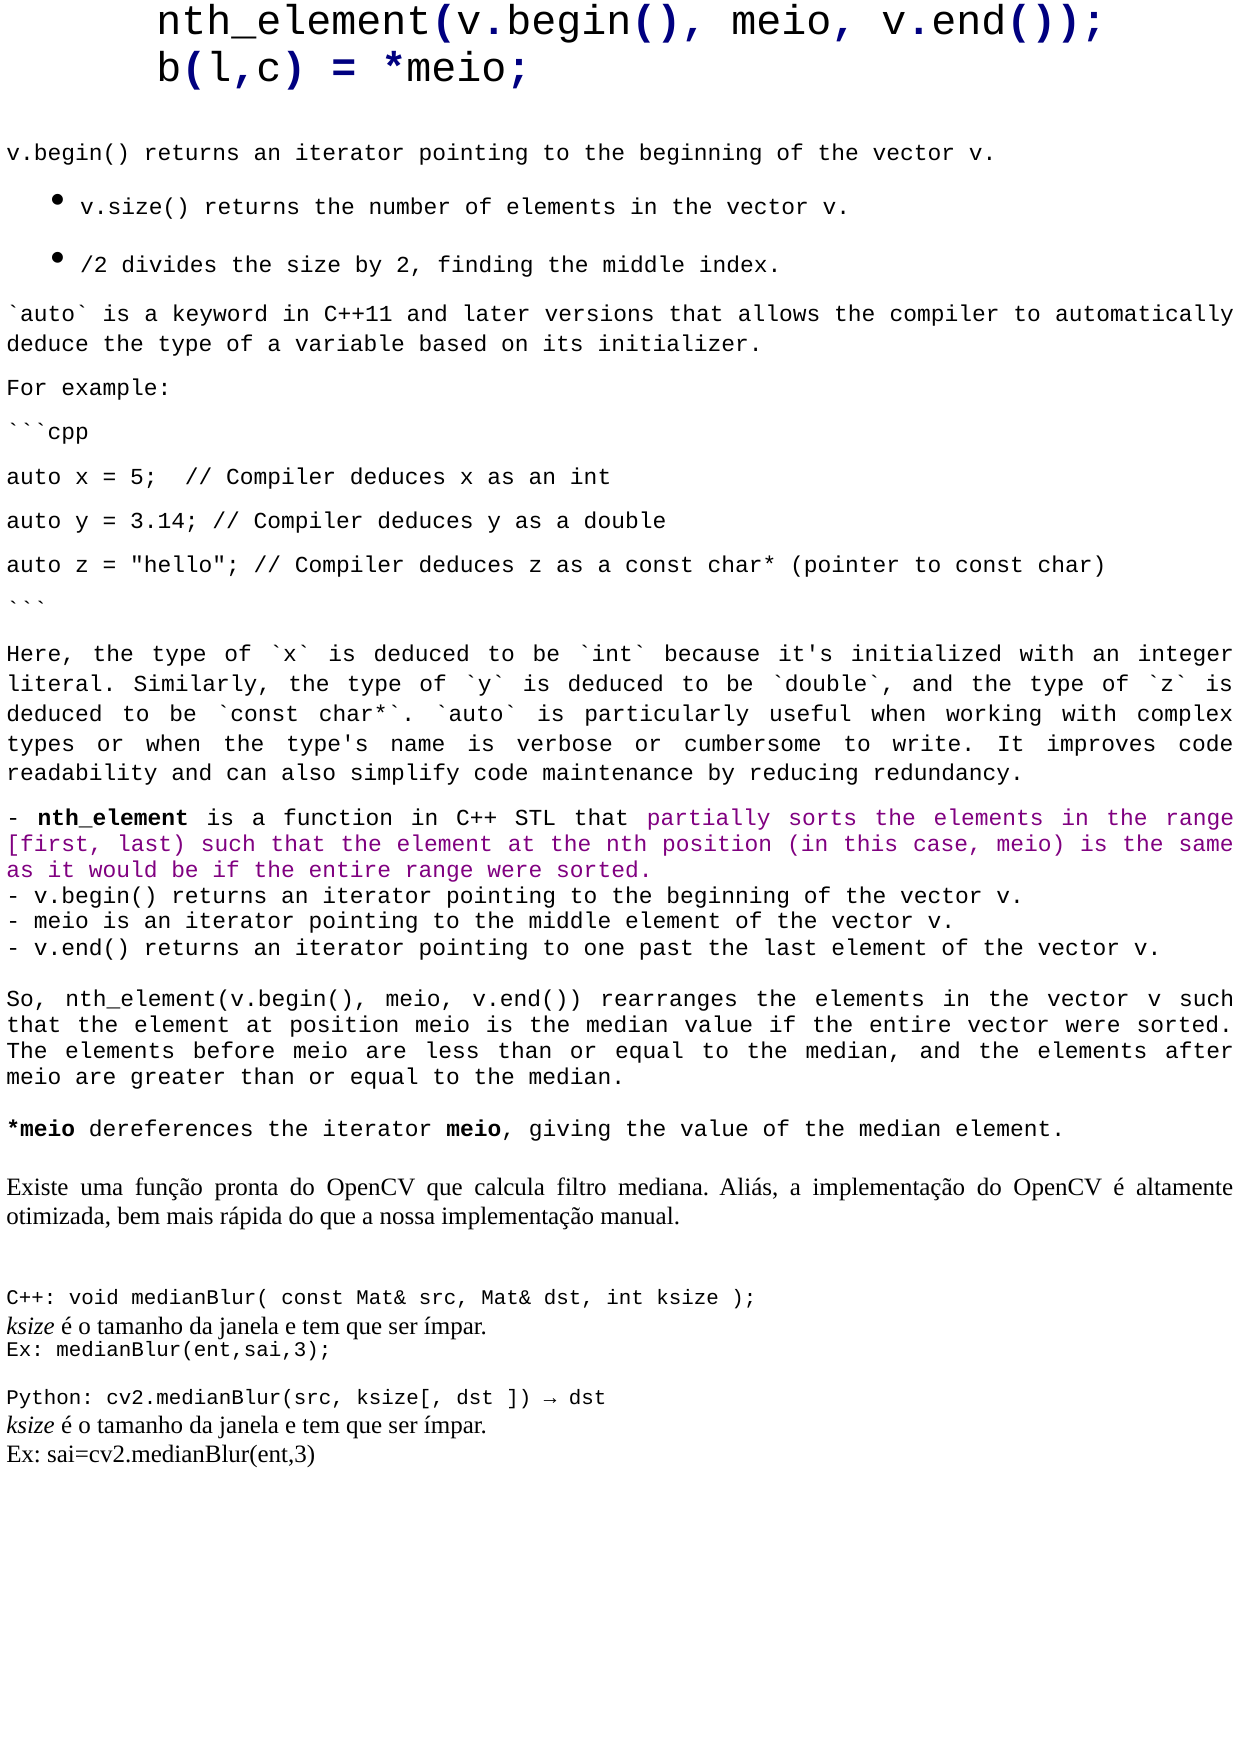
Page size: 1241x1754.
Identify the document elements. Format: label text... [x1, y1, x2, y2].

text Here, the type of `x` is deduced to be `int` because it's initialized with an integer literal. Similarly, the type of `y` is deduced to be `double`, and the type of `z` is deduced to be `const char*`. `auto` is particularly useful when working with complex types or when the type's name is verbose or cumbersome to write. It improves code readability and can also simplify code maintenance by reducing redundancy. [6, 643, 1234, 788]
text auto x = 5; // Compiler deduces x as an int [6, 465, 1234, 491]
text - v.begin() returns an iterator pointing to the beginning of the vector v. [6, 884, 1234, 910]
text ksize é o tamanho da janela e tem que ser ímpar. [6, 1311, 1234, 1339]
text `auto` is a keyword in C++11 and later versions that allows the compiler to automatically deduce the type of a variable based on its initializer. [6, 302, 1234, 358]
text auto z = "hello"; // Compiler deduces z as a const char* (pointer to const char) [6, 554, 1234, 580]
text nth_element(v.begin(), meio, v.end()); [6, 0, 1234, 47]
text Ex: medianBlur(ent,sai,3); [6, 1339, 1234, 1363]
list /2 divides the size by 2, finding the middle index. [50, 244, 1234, 282]
text - nth_element is a function in C++ STL that partially sorts the elements in the range [first, last) such that the element at the nth position (in this case, meio) is the same as it would be if the entire range were sorted. [6, 806, 1234, 884]
text *meio dereferences the iterator meio, giving the value of the median element. [6, 1117, 1234, 1143]
text Python: cv2.medianBlur(src, ksize[, dst ]) → dst [6, 1387, 1234, 1410]
text ``` [6, 598, 1234, 624]
text C++: void medianBlur( const Mat& src, Mat& dst, int ksize ); [6, 1287, 1234, 1311]
text ```cpp [6, 421, 1234, 447]
text Ex: sai=cv2.medianBlur(ent,3) [6, 1439, 1234, 1468]
text So, nth_element(v.begin(), meio, v.end()) rearranges the elements in the vector v such that the element at position meio is the median value if the entire vector were sorted. The elements before meio are less than or equal to the median, and the elements after meio are greater than or equal to the median. [6, 988, 1234, 1091]
text auto y = 3.14; // Compiler deduces y as a double [6, 509, 1234, 535]
text Existe uma função pronta do OpenCV que calcula filtro mediana. Aliás, a implementação do OpenCV é altamente otimizada, bem mais rápida do que a nossa implementação manual. [6, 1172, 1234, 1229]
text ksize é o tamanho da janela e tem que ser ímpar. [6, 1410, 1234, 1439]
text - v.end() returns an iterator pointing to one past the last element of the vector v. [6, 936, 1234, 962]
text - meio is an iterator pointing to the middle element of the vector v. [6, 910, 1234, 936]
text For example: [6, 376, 1234, 402]
text v.begin() returns an iterator pointing to the beginning of the vector v. [6, 142, 1234, 167]
list v.size() returns the number of elements in the vector v. [50, 186, 1234, 224]
text b(l,c) = *meio; [6, 47, 1234, 94]
